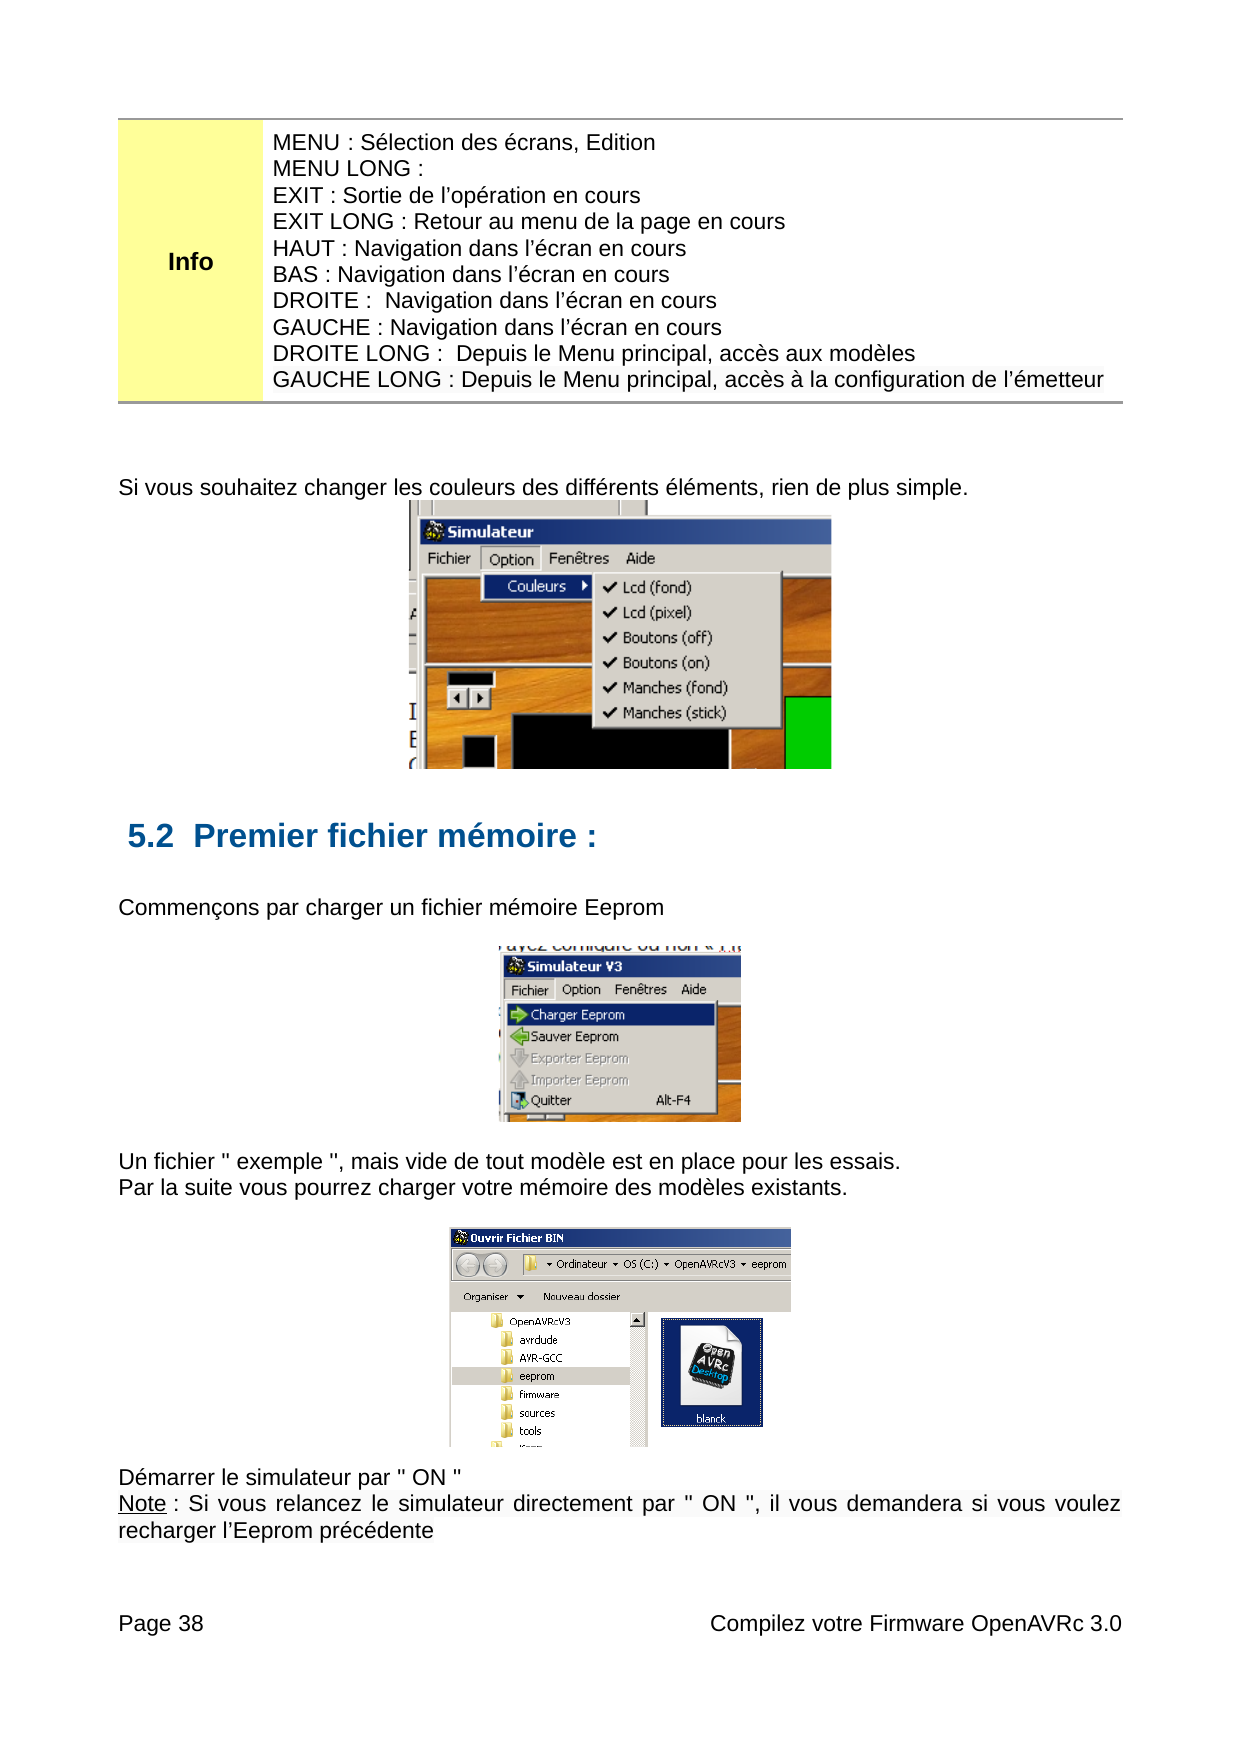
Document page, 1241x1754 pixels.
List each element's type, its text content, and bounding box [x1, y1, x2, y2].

text Un fichier '' exemple '', mais vide de tout modèle est en place pour les essais. [118, 1148, 1122, 1174]
text Note : Si vous relancez le simulateur directement par '' ON '', il vous demandera si vous voulez recharger l’Eeprom précédente [118, 1490, 1122, 1543]
table_header Info [118, 120, 263, 401]
text Démarrer le simulateur par '' ON '' [118, 1464, 1122, 1490]
text Par la suite vous pourrez charger votre mémoire des modèles existants. [118, 1174, 1122, 1201]
text Si vous souhaitez changer les couleurs des différents éléments, rien de plus simple. [118, 474, 1122, 500]
text Commençons par charger un fichier mémoire Eeprom [118, 894, 1122, 920]
subtitle Premier fichier mémoire : [118, 816, 1122, 855]
table_header MENU : Sélection des écrans, Edition MENU LONG : EXIT : Sortie de l’opération en cours EXIT LONG : Retour au menu de la page en cours HAUT : Navigation dans l’écran en cours BAS : Navigation dans l’écran en cours DROITE : Navigation dans l’écran en cours GAUCHE : Navigation dans l’écran en cours DROITE LONG : Depuis le Menu principal, accès aux modèles GAUCHE LONG : Depuis le Menu principal, accès à la configuration de l’émetteur [264, 120, 1122, 401]
